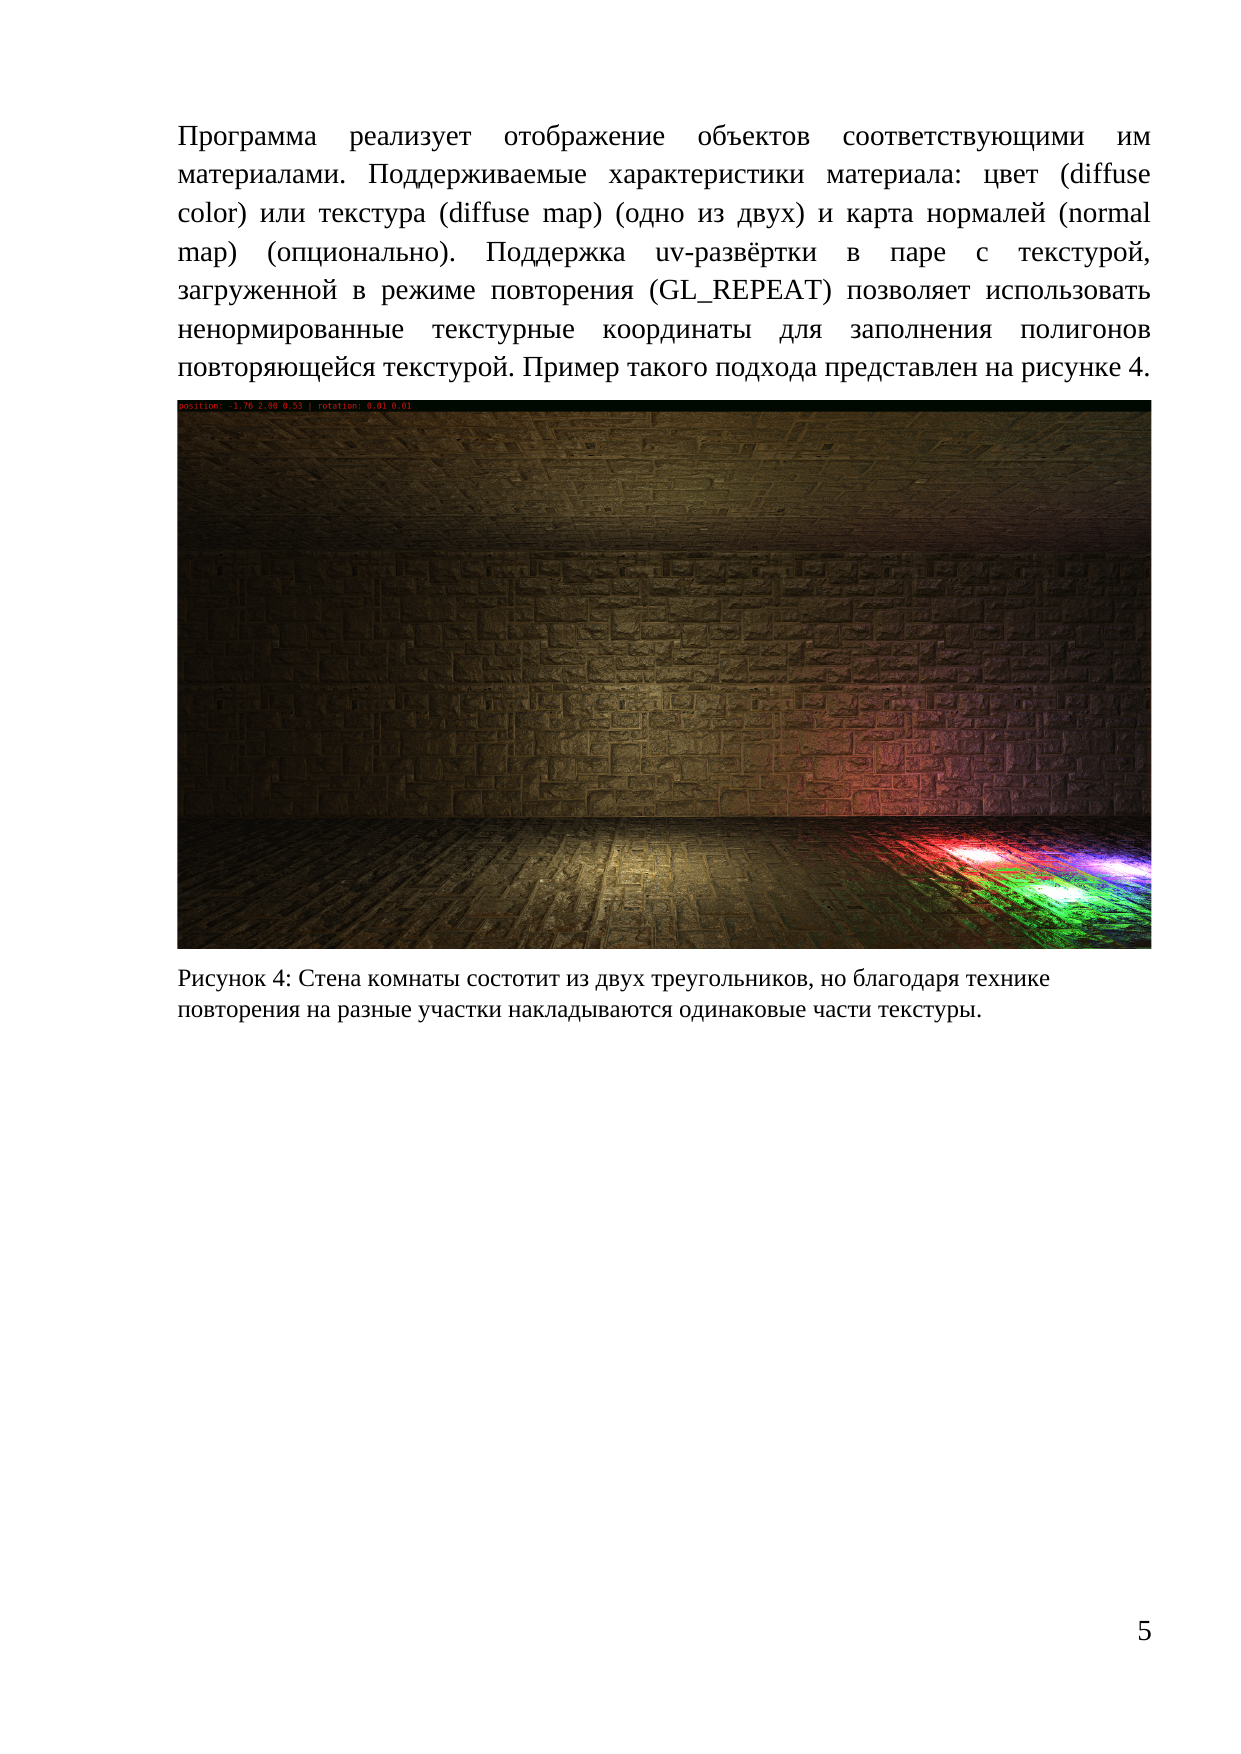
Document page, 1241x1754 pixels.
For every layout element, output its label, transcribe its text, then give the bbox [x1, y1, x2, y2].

picture [177, 400, 1152, 949]
text Программа реализует отображение объектов соответствующими им материалами. Поддерживаемые характеристики материала: цвет (diffuse color) или текстура (diffuse map) (одно из двух) и карта нормалей (normal map) (опционально). Поддержка uv-развёртки в паре с текстурой, загруженной в режиме повторения (GL_REPEAT) позволяет использовать ненормированные текстурные координаты для заполнения полигонов повторяющейся текстурой. Пример такого подхода представлен на рисунке 4. [177, 118, 1152, 383]
text [177, 388, 1152, 400]
text Рисунок 4: Стена комнаты состотит из двух треугольников, но благодаря технике повторения на разные участки накладываются одинаковые части текстуры. [177, 949, 1152, 1023]
